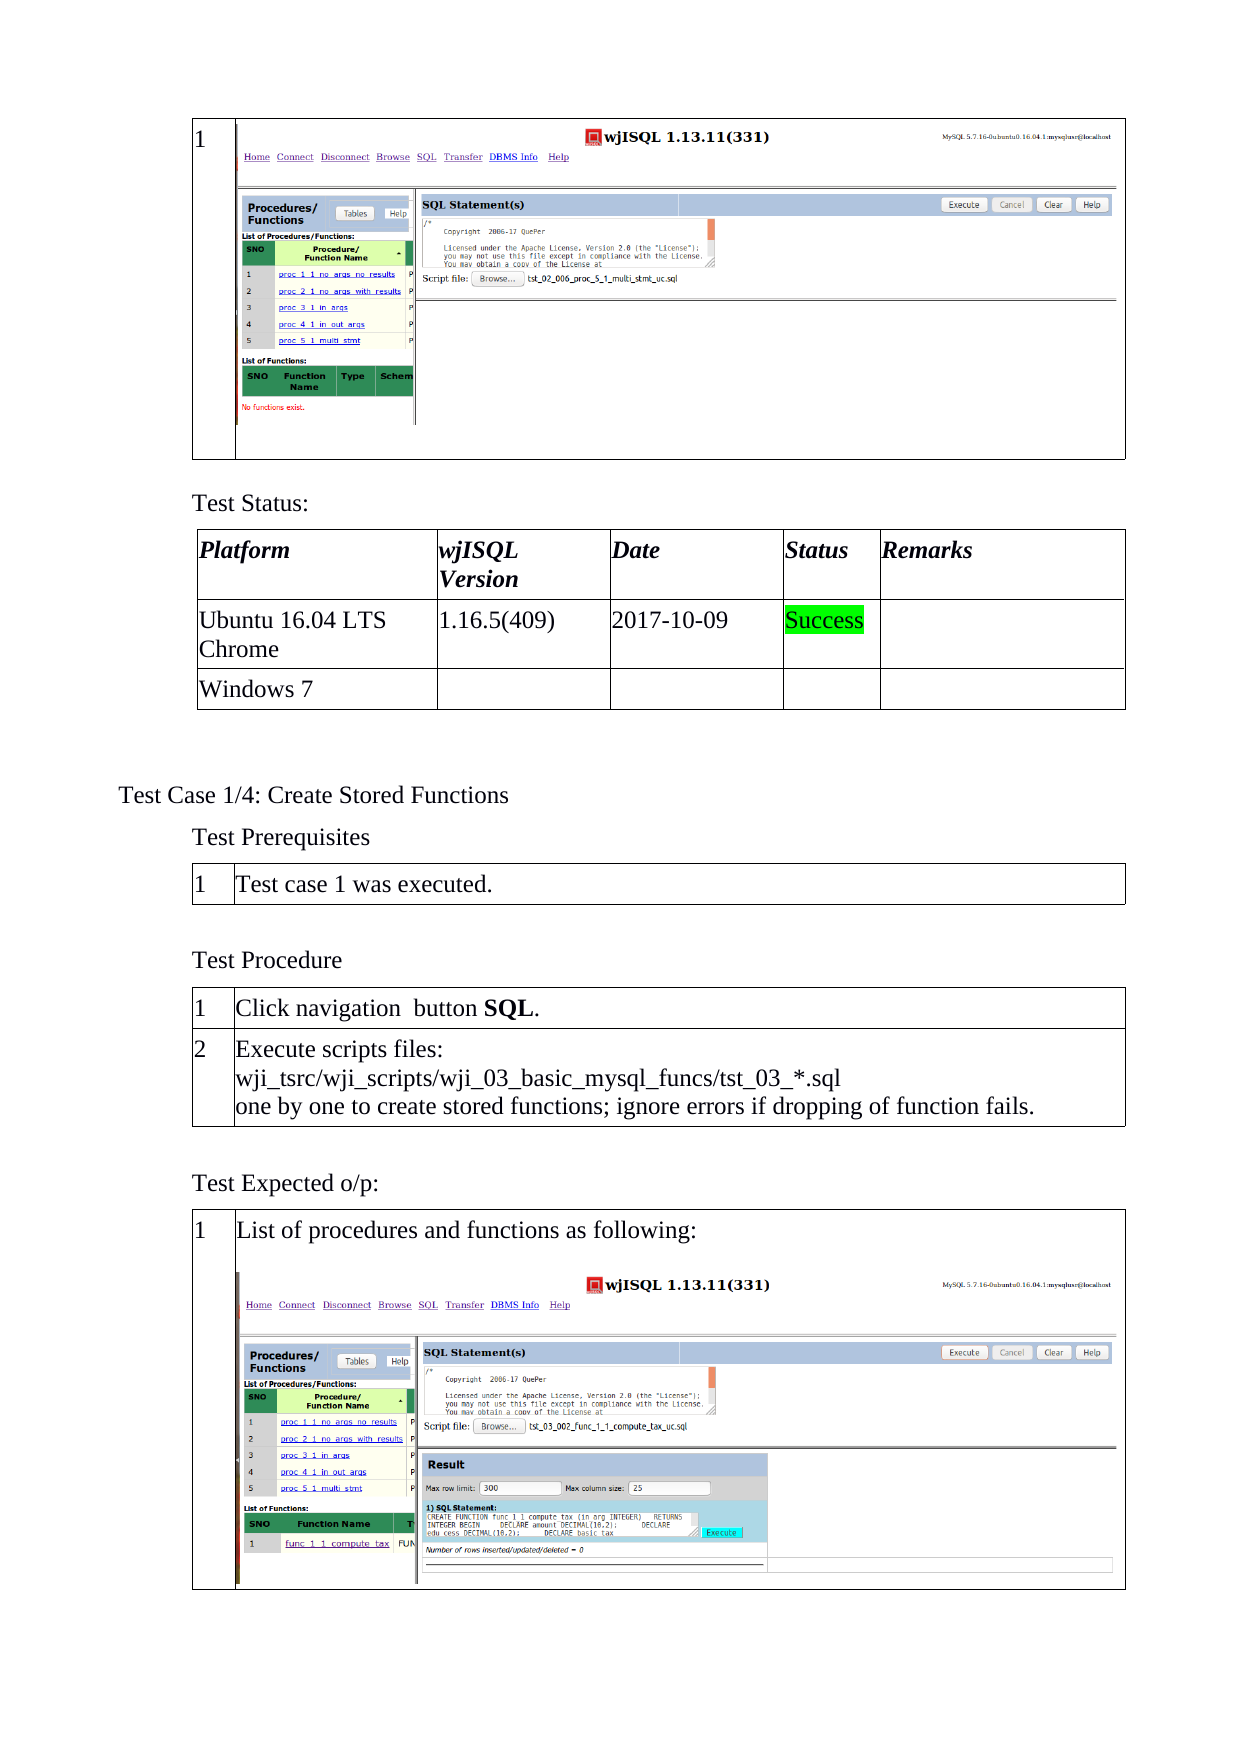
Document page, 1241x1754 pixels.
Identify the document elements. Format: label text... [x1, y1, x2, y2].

table_cell Success [784, 600, 880, 668]
text Test Expected o/p: [118, 1168, 1122, 1196]
table_header Remarks [881, 530, 1125, 599]
text Test Prerequisites [118, 822, 1122, 851]
table_cell Ubuntu 16.04 LTS Chrome [198, 600, 437, 668]
table_cell 2017-10-09 [611, 600, 783, 668]
table_header wjISQL Version [438, 530, 610, 599]
table_cell [784, 669, 880, 709]
table_header 1 [193, 864, 234, 904]
table_header 1 [193, 1210, 235, 1589]
table_header 1 [193, 119, 235, 459]
table_cell Windows 7 [198, 669, 437, 709]
table_header Platform [198, 530, 437, 599]
table_header List of procedures and functions as following: [236, 1210, 1125, 1589]
table_cell [611, 669, 783, 709]
table_cell [438, 669, 610, 709]
table_cell 1.16.5(409) [438, 600, 610, 668]
table_cell Execute scripts files: wji_tsrc/wji_scripts/wji_03_basic_mysql_funcs/tst_03_*.sql one by one to create stored functions; ignore errors if dropping of function fails. [235, 1029, 1125, 1126]
table_header Test case 1 was executed. [235, 864, 1125, 904]
text Test Procedure [118, 946, 1122, 974]
picture [236, 1272, 1117, 1584]
table_cell [881, 599, 1125, 668]
table_cell [881, 668, 1125, 709]
text Test Status: [118, 488, 1122, 517]
picture [236, 124, 1117, 425]
table_header Click navigation button SQL. [235, 988, 1125, 1028]
table_header Date [611, 530, 783, 599]
table_header 1 [193, 988, 234, 1028]
table_header Status [784, 530, 880, 599]
table_header [236, 119, 1125, 459]
table_cell 2 [193, 1029, 234, 1126]
text Test Case 1/4: Create Stored Functions [118, 781, 1122, 809]
